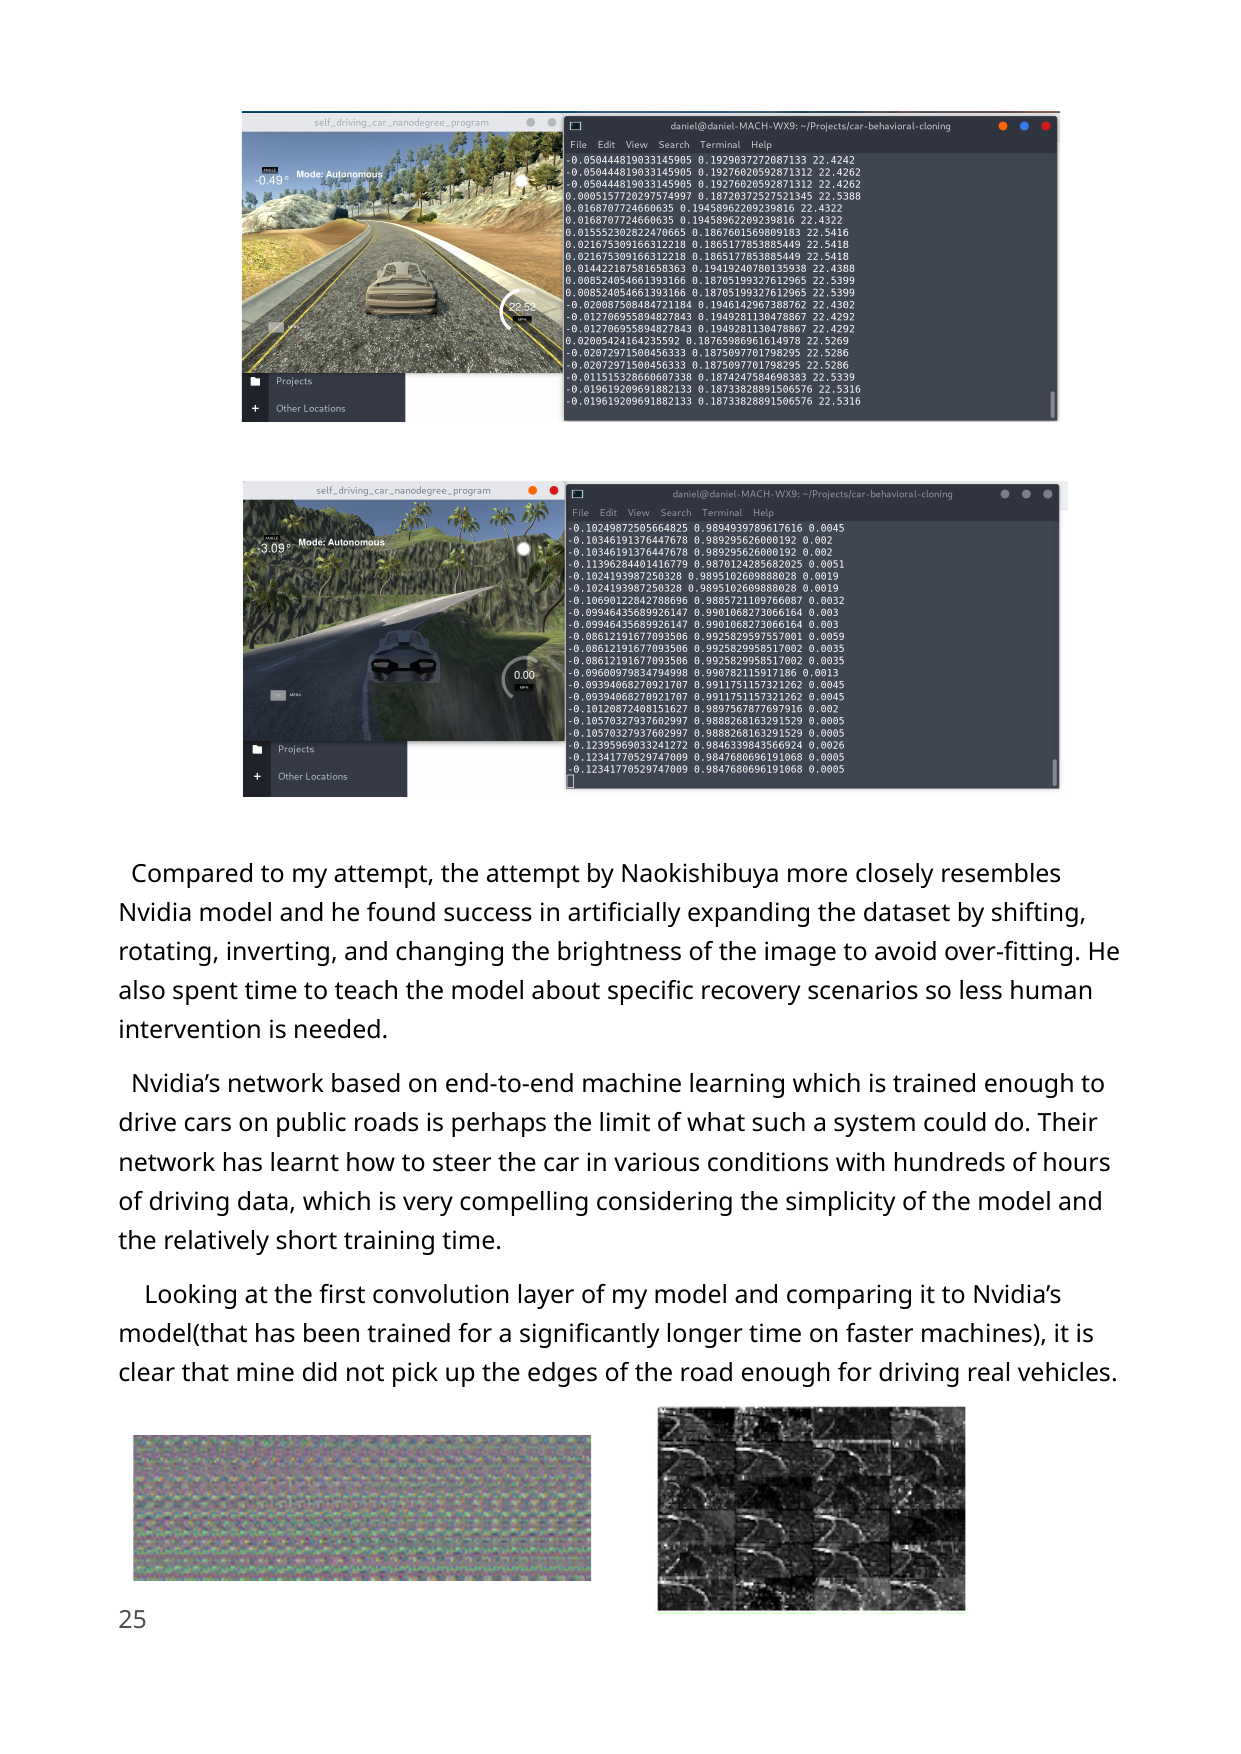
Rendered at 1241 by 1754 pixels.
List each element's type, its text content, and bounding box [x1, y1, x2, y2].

text Compared to my attempt, the attempt by Naokishibuya more closely resembles Nvidia model and he found success in artificially expanding the dataset by shifting, rotating, inverting, and changing the brightness of the image to avoid over-fitting. He also spent time to teach the model about specific recovery scenarios so less human intervention is needed. [118, 855, 1122, 1046]
picture [133, 1435, 592, 1581]
text Nvidia’s network based on end-to-end machine learning which is trained enough to drive cars on public roads is perhaps the limit of what such a system could do. Their network has learnt how to steer the car in various conditions with hundreds of hours of driving data, which is very compelling considering the simplicity of the model and the relatively short training time. [118, 1066, 1122, 1257]
picture [655, 1405, 966, 1614]
text Looking at the first convolution layer of my model and comparing it to Nvidia’s model(that has been trained for a significantly longer time on faster machines), it is clear that mine did not pick up the edges of the road enough for driving real vehicles. [118, 1276, 1122, 1389]
